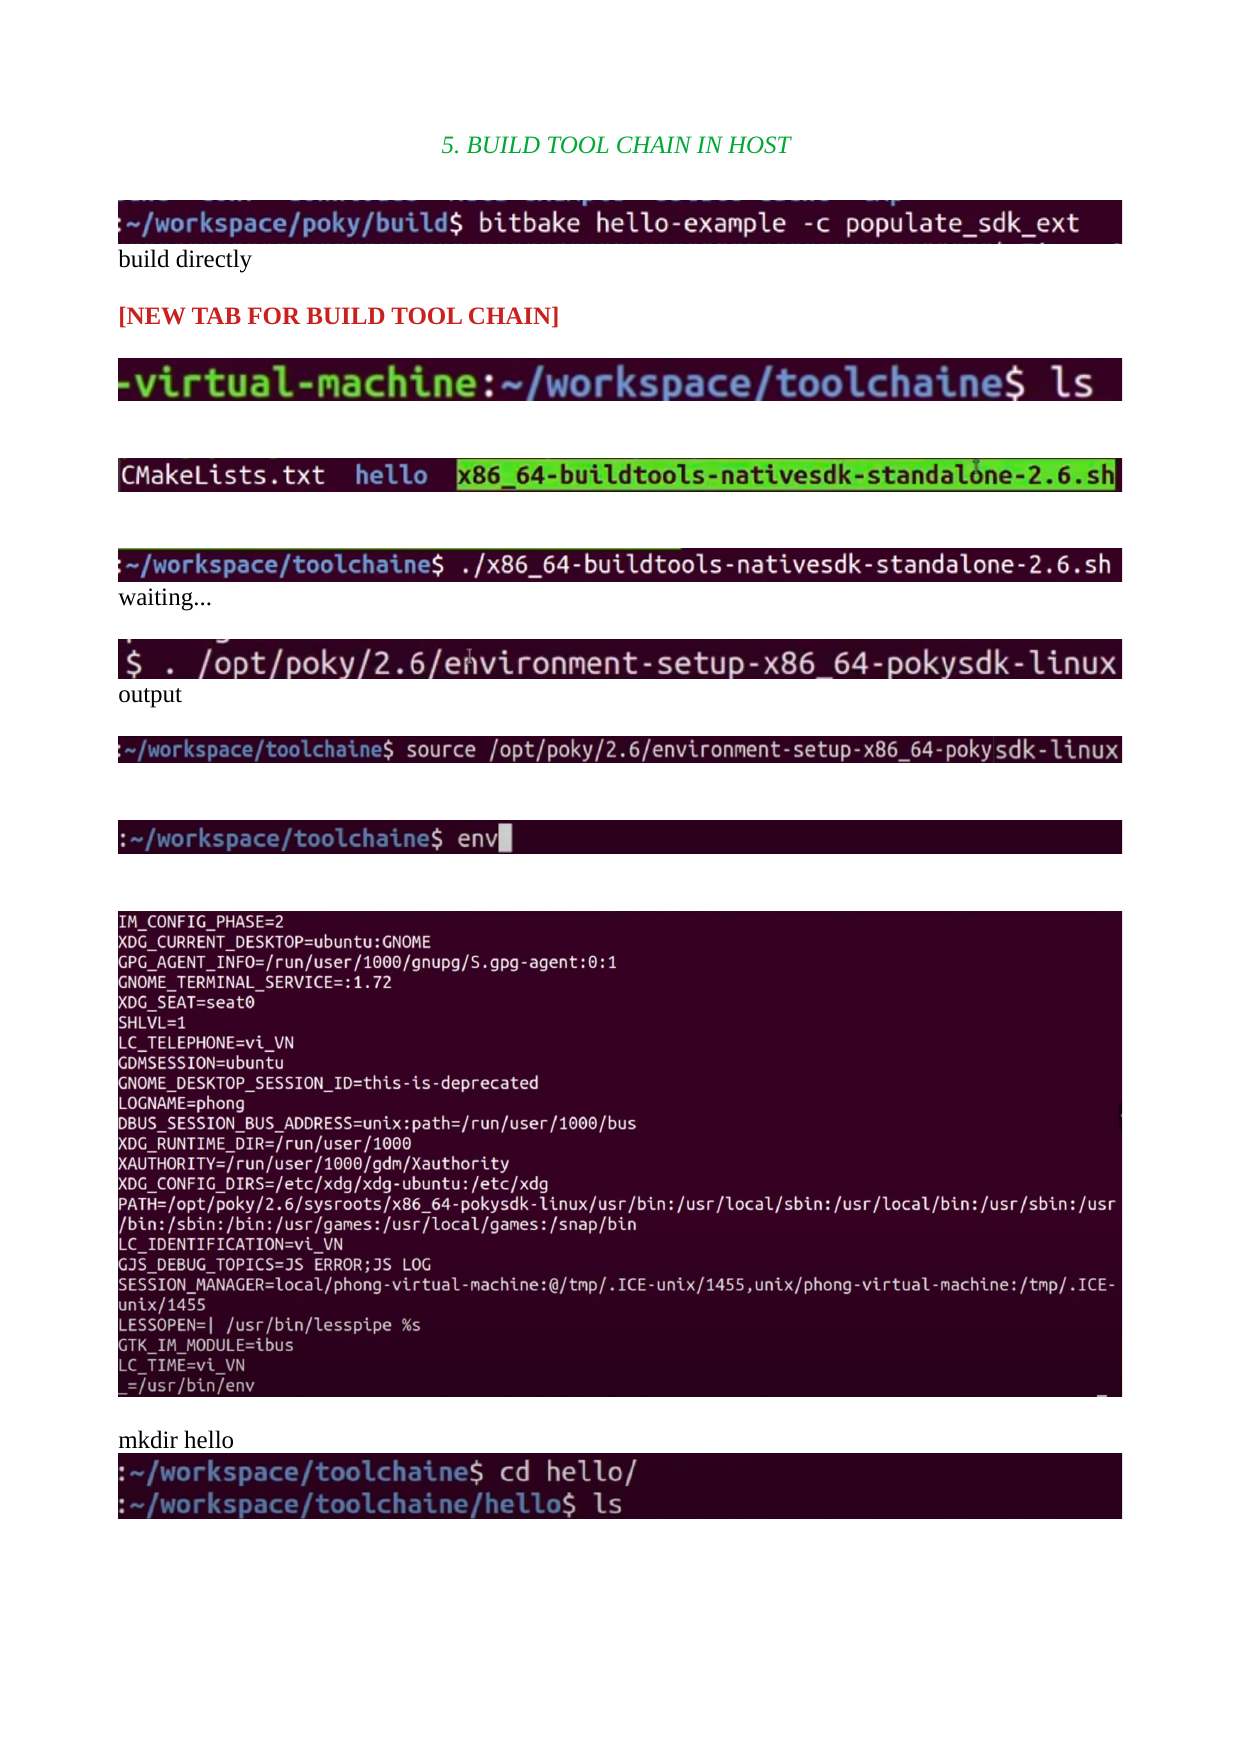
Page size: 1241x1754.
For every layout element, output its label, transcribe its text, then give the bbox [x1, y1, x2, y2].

picture [118, 639, 1123, 679]
text mkdir hello [118, 1397, 1122, 1453]
picture [118, 1453, 1123, 1519]
picture [118, 458, 1123, 492]
text build directly [118, 244, 1122, 301]
text output [118, 679, 1122, 736]
text [NEW TAB FOR BUILD TOOL CHAIN] [118, 301, 1122, 330]
text waiting... [118, 582, 1122, 639]
picture [118, 200, 1123, 244]
picture [118, 911, 1123, 1397]
picture [118, 358, 1123, 401]
text 5. BUILD TOOL CHAIN IN HOST [118, 131, 1122, 159]
picture [118, 548, 1123, 582]
picture [118, 736, 1123, 763]
picture [118, 820, 1123, 854]
